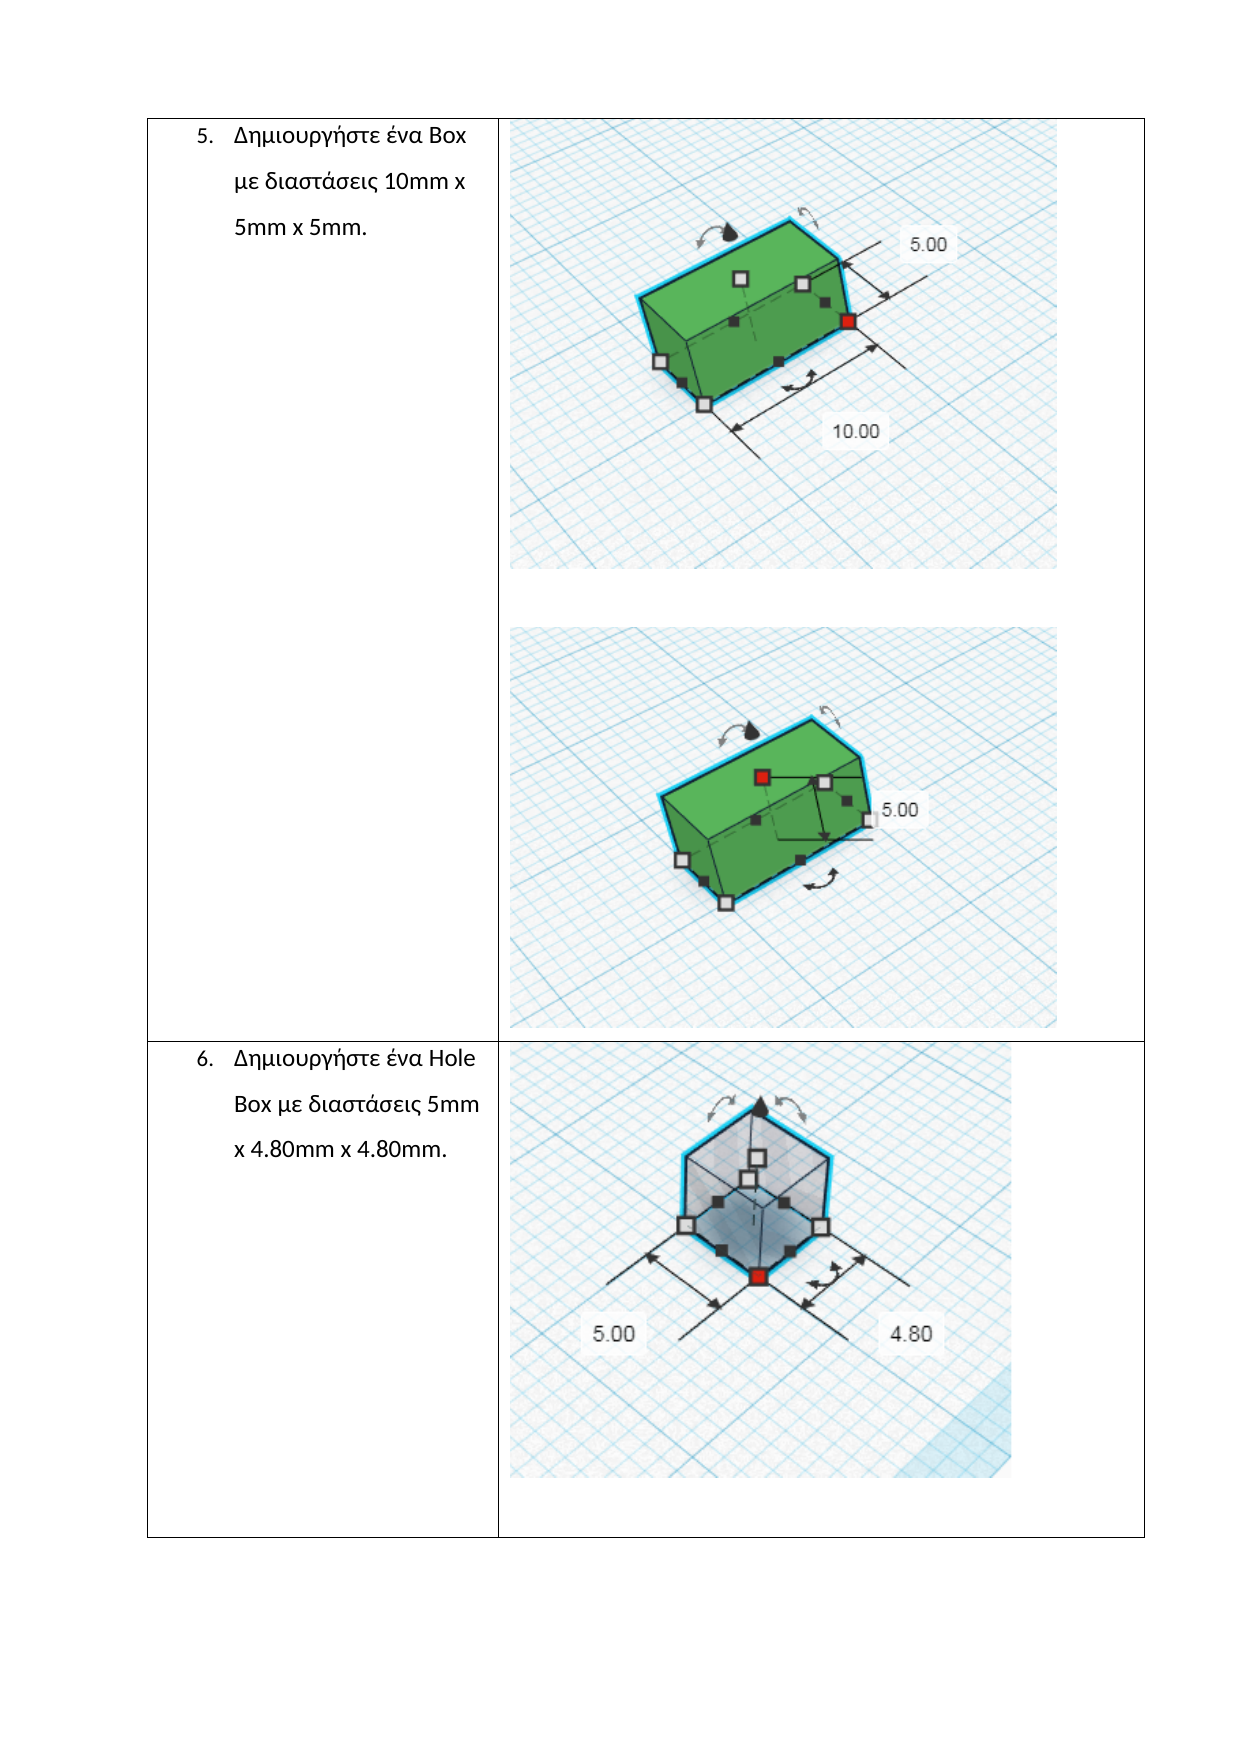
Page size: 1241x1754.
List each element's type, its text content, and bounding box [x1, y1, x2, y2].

table_cell [499, 119, 1144, 1041]
table_cell Δημιουργήστε ένα Hole Box με διαστάσεις 5mm x 4.80mm x 4.80mm. [148, 1042, 498, 1537]
table_cell Δημιουργήστε ένα Box με διαστάσεις 10mm x 5mm x 5mm. [148, 119, 498, 1041]
table_cell [499, 1042, 1144, 1537]
